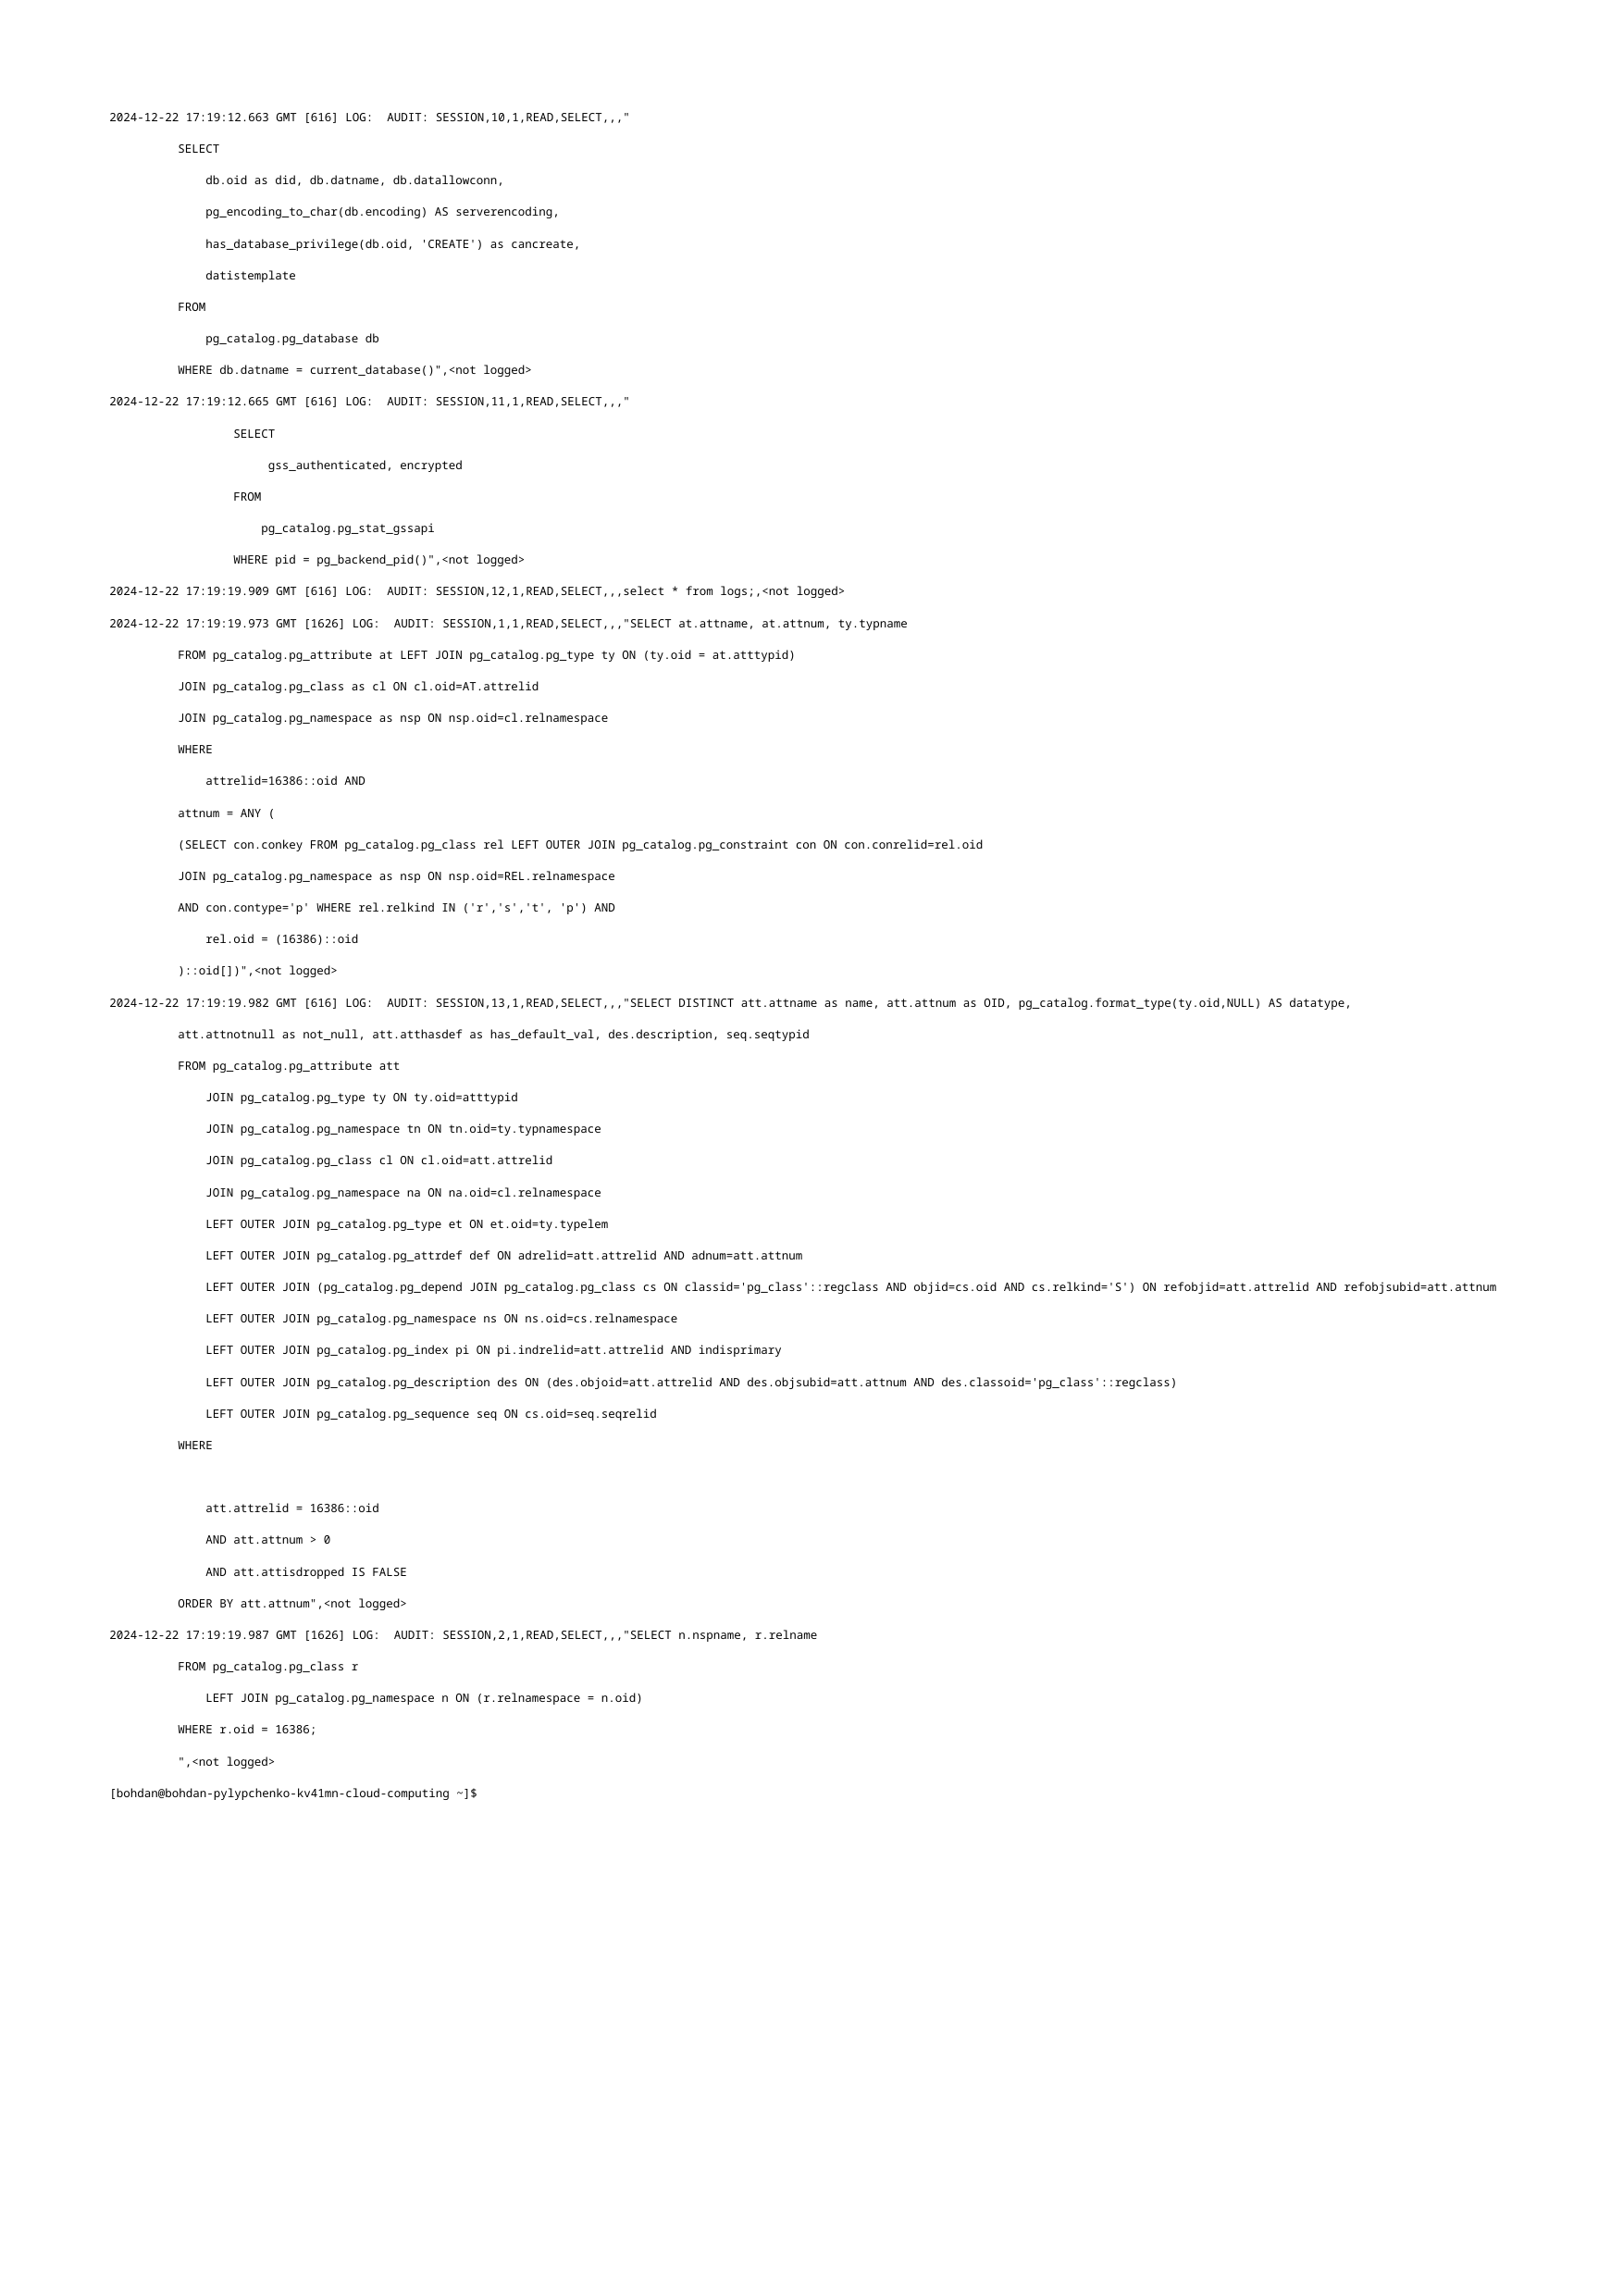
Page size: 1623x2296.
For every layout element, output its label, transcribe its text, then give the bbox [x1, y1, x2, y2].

text [bohdan@bohdan-pylypchenko-kv41mn-cloud-computing ~]$ [109, 1785, 1514, 1801]
text gss_authenticated, encrypted [109, 457, 1514, 473]
text pg_catalog.pg_stat_gssapi [109, 520, 1514, 536]
text JOIN pg_catalog.pg_class as cl ON cl.oid=AT.attrelid [109, 678, 1514, 694]
text FROM pg_catalog.pg_attribute att [109, 1058, 1514, 1074]
text 2024-12-22 17:19:19.982 GMT [616] LOG: AUDIT: SESSION,13,1,READ,SELECT,,,"SELECT DISTINCT att.attname as name, att.attnum as OID, pg_catalog.format_type(ty.oid,NULL) AS datatype, [109, 995, 1514, 1011]
text att.attrelid = 16386::oid [109, 1500, 1514, 1516]
text WHERE [109, 1437, 1514, 1453]
text attnum = ANY ( [109, 805, 1514, 821]
text FROM pg_catalog.pg_attribute at LEFT JOIN pg_catalog.pg_type ty ON (ty.oid = at.atttypid) [109, 647, 1514, 663]
text JOIN pg_catalog.pg_class cl ON cl.oid=att.attrelid [109, 1153, 1514, 1169]
text rel.oid = (16386)::oid [109, 931, 1514, 947]
text (SELECT con.conkey FROM pg_catalog.pg_class rel LEFT OUTER JOIN pg_catalog.pg_constraint con ON con.conrelid=rel.oid [109, 837, 1514, 852]
text LEFT OUTER JOIN pg_catalog.pg_description des ON (des.objoid=att.attrelid AND des.objsubid=att.attnum AND des.classoid='pg_class'::regclass) [109, 1374, 1514, 1390]
text LEFT OUTER JOIN pg_catalog.pg_namespace ns ON ns.oid=cs.relnamespace [109, 1310, 1514, 1326]
text LEFT OUTER JOIN (pg_catalog.pg_depend JOIN pg_catalog.pg_class cs ON classid='pg_class'::regclass AND objid=cs.oid AND cs.relkind='S') ON refobjid=att.attrelid AND refobjsubid=att.attnum [109, 1279, 1514, 1295]
text WHERE r.oid = 16386; [109, 1722, 1514, 1738]
text AND att.attnum > 0 [109, 1533, 1514, 1548]
text 2024-12-22 17:19:19.987 GMT [1626] LOG: AUDIT: SESSION,2,1,READ,SELECT,,,"SELECT n.nspname, r.relname [109, 1627, 1514, 1643]
text AND con.contype='p' WHERE rel.relkind IN ('r','s','t', 'p') AND [109, 900, 1514, 915]
text 2024-12-22 17:19:19.909 GMT [616] LOG: AUDIT: SESSION,12,1,READ,SELECT,,,select * from logs;,<not logged> [109, 584, 1514, 600]
text JOIN pg_catalog.pg_namespace tn ON tn.oid=ty.typnamespace [109, 1121, 1514, 1136]
text FROM pg_catalog.pg_class r [109, 1658, 1514, 1674]
text attrelid=16386::oid AND [109, 774, 1514, 789]
text 2024-12-22 17:19:19.973 GMT [1626] LOG: AUDIT: SESSION,1,1,READ,SELECT,,,"SELECT at.attname, at.attnum, ty.typname [109, 615, 1514, 631]
text JOIN pg_catalog.pg_type ty ON ty.oid=atttypid [109, 1089, 1514, 1105]
text SELECT [109, 426, 1514, 441]
text LEFT OUTER JOIN pg_catalog.pg_type et ON et.oid=ty.typelem [109, 1216, 1514, 1232]
text db.oid as did, db.datname, db.datallowconn, [109, 172, 1514, 188]
text JOIN pg_catalog.pg_namespace as nsp ON nsp.oid=REL.relnamespace [109, 868, 1514, 884]
text SELECT [109, 141, 1514, 156]
text LEFT OUTER JOIN pg_catalog.pg_attrdef def ON adrelid=att.attrelid AND adnum=att.attnum [109, 1247, 1514, 1263]
text JOIN pg_catalog.pg_namespace as nsp ON nsp.oid=cl.relnamespace [109, 710, 1514, 726]
text WHERE pid = pg_backend_pid()",<not logged> [109, 552, 1514, 567]
text LEFT OUTER JOIN pg_catalog.pg_index pi ON pi.indrelid=att.attrelid AND indisprimary [109, 1343, 1514, 1359]
text FROM [109, 489, 1514, 504]
text 2024-12-22 17:19:12.663 GMT [616] LOG: AUDIT: SESSION,10,1,READ,SELECT,,," [109, 109, 1514, 125]
text LEFT JOIN pg_catalog.pg_namespace n ON (r.relnamespace = n.oid) [109, 1690, 1514, 1706]
text ORDER BY att.attnum",<not logged> [109, 1595, 1514, 1611]
text FROM [109, 299, 1514, 315]
text WHERE db.datname = current_database()",<not logged> [109, 362, 1514, 378]
text LEFT OUTER JOIN pg_catalog.pg_sequence seq ON cs.oid=seq.seqrelid [109, 1406, 1514, 1421]
text att.attnotnull as not_null, att.atthasdef as has_default_val, des.description, seq.seqtypid [109, 1026, 1514, 1042]
text AND att.attisdropped IS FALSE [109, 1564, 1514, 1580]
text ",<not logged> [109, 1754, 1514, 1769]
text )::oid[])",<not logged> [109, 963, 1514, 979]
text JOIN pg_catalog.pg_namespace na ON na.oid=cl.relnamespace [109, 1185, 1514, 1200]
text datistemplate [109, 267, 1514, 283]
text pg_catalog.pg_database db [109, 330, 1514, 346]
text WHERE [109, 741, 1514, 757]
text pg_encoding_to_char(db.encoding) AS serverencoding, [109, 205, 1514, 220]
text has_database_privilege(db.oid, 'CREATE') as cancreate, [109, 236, 1514, 252]
text 2024-12-22 17:19:12.665 GMT [616] LOG: AUDIT: SESSION,11,1,READ,SELECT,,," [109, 394, 1514, 410]
